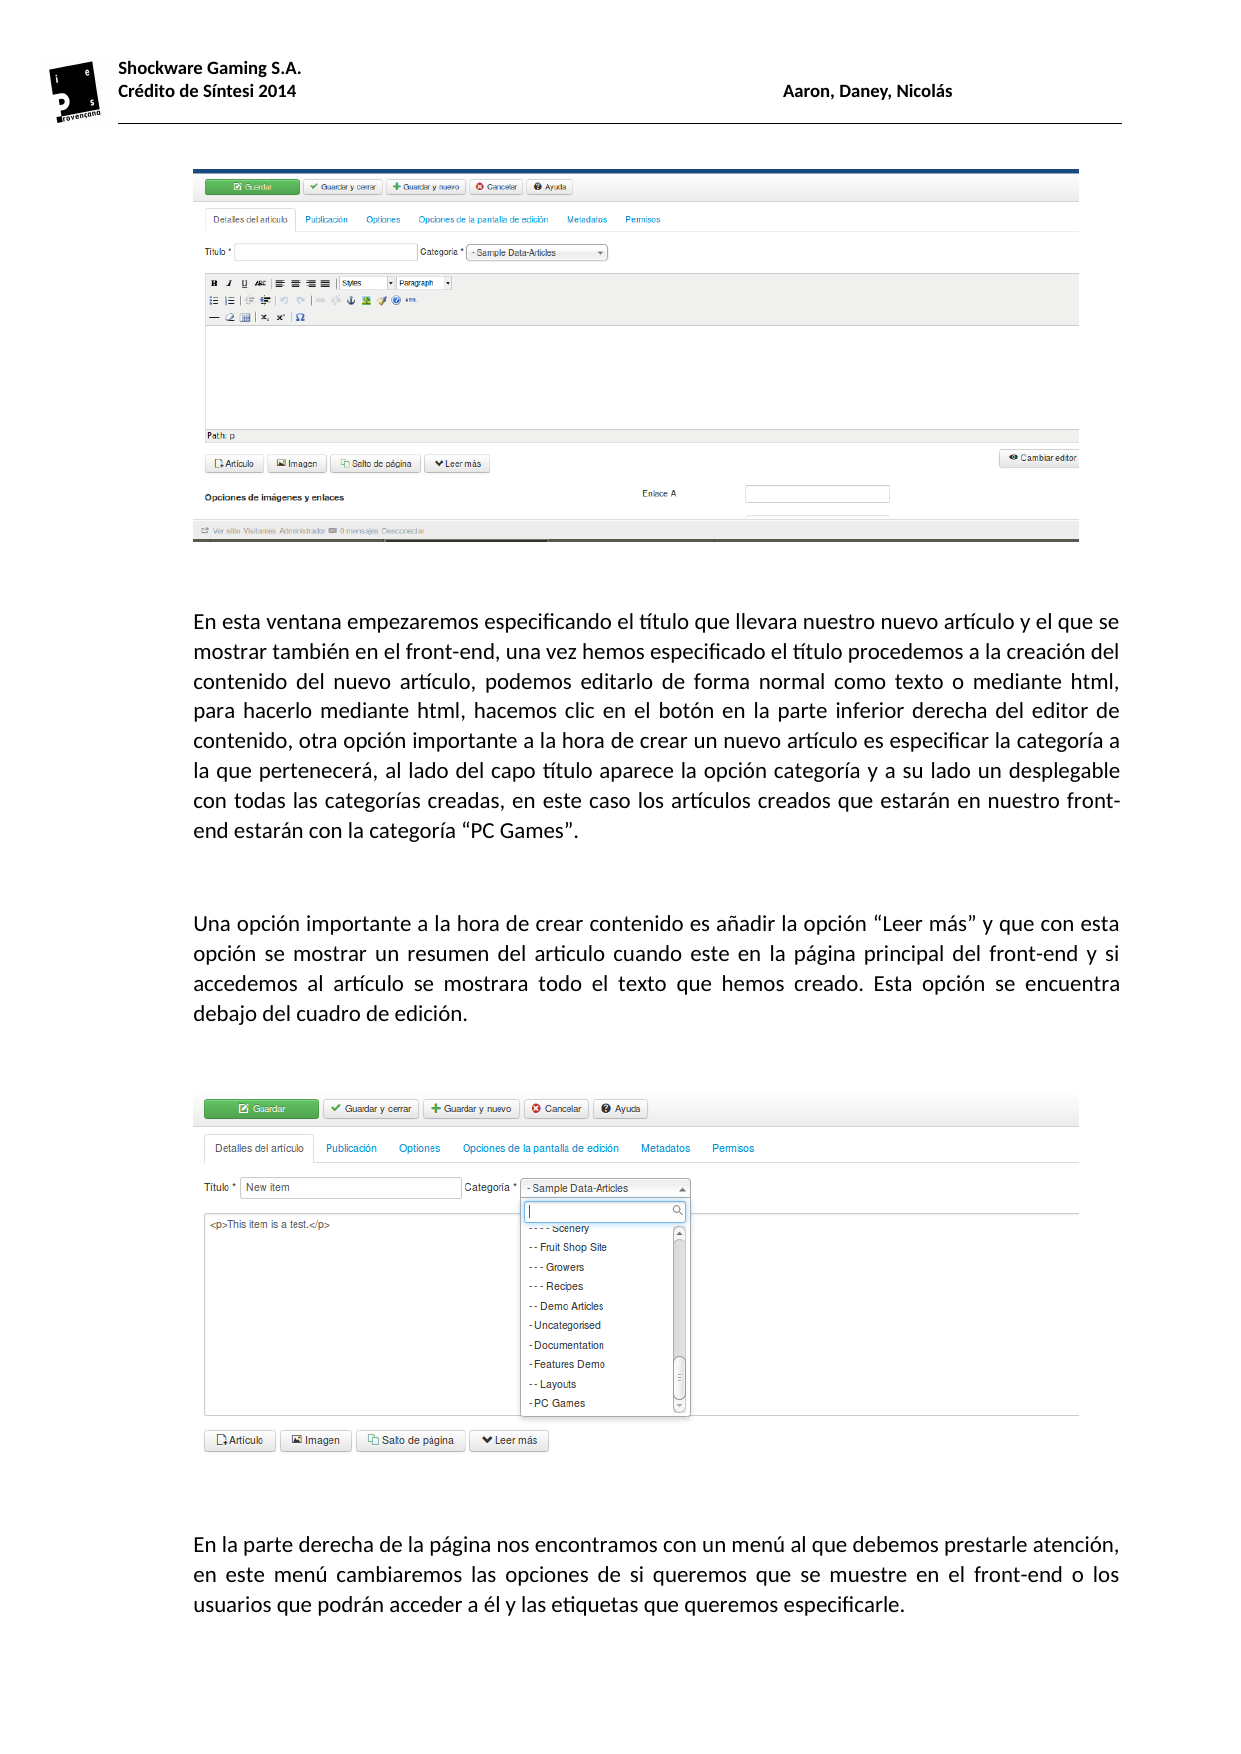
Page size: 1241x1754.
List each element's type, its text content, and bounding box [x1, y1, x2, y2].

list En la parte derecha de la página nos encontramos con un menú al que debemos prestarle atención, en este menú cambiaremos las opciones de si queremos que se muestre en el front-end o los usuarios que podrán acceder a él y las etiquetas que queremos especificarle. [193, 1530, 1122, 1618]
list Una opción importante a la hora de crear contenido es añadir la opción “Leer más” y que con esta opción se mostrar un resumen del articulo cuando este en la página principal del front-end y si accedemos al artículo se mostrara todo el texto que hemos creado. Esta opción se encuentra debajo del cuadro de edición. [193, 909, 1122, 1027]
list En esta ventana empezaremos especificando el título que llevara nuestro nuevo artículo y el que se mostrar también en el front-end, una vez hemos especificado el título procedemos a la creación del contenido del nuevo artículo, podemos editarlo de forma normal como texto o mediante html, para hacerlo mediante html, hacemos clic en el botón en la parte inferior derecha del editor de contenido, otra opción importante a la hora de crear un nuevo artículo es especificar la categoría a la que pertenecerá, al lado del capo título aparece la opción categoría y a su lado un desplegable con todas las categorías creadas, en este caso los artículos creados que estarán en nuestro front-end estarán con la categoría “PC Games”. [193, 607, 1122, 844]
